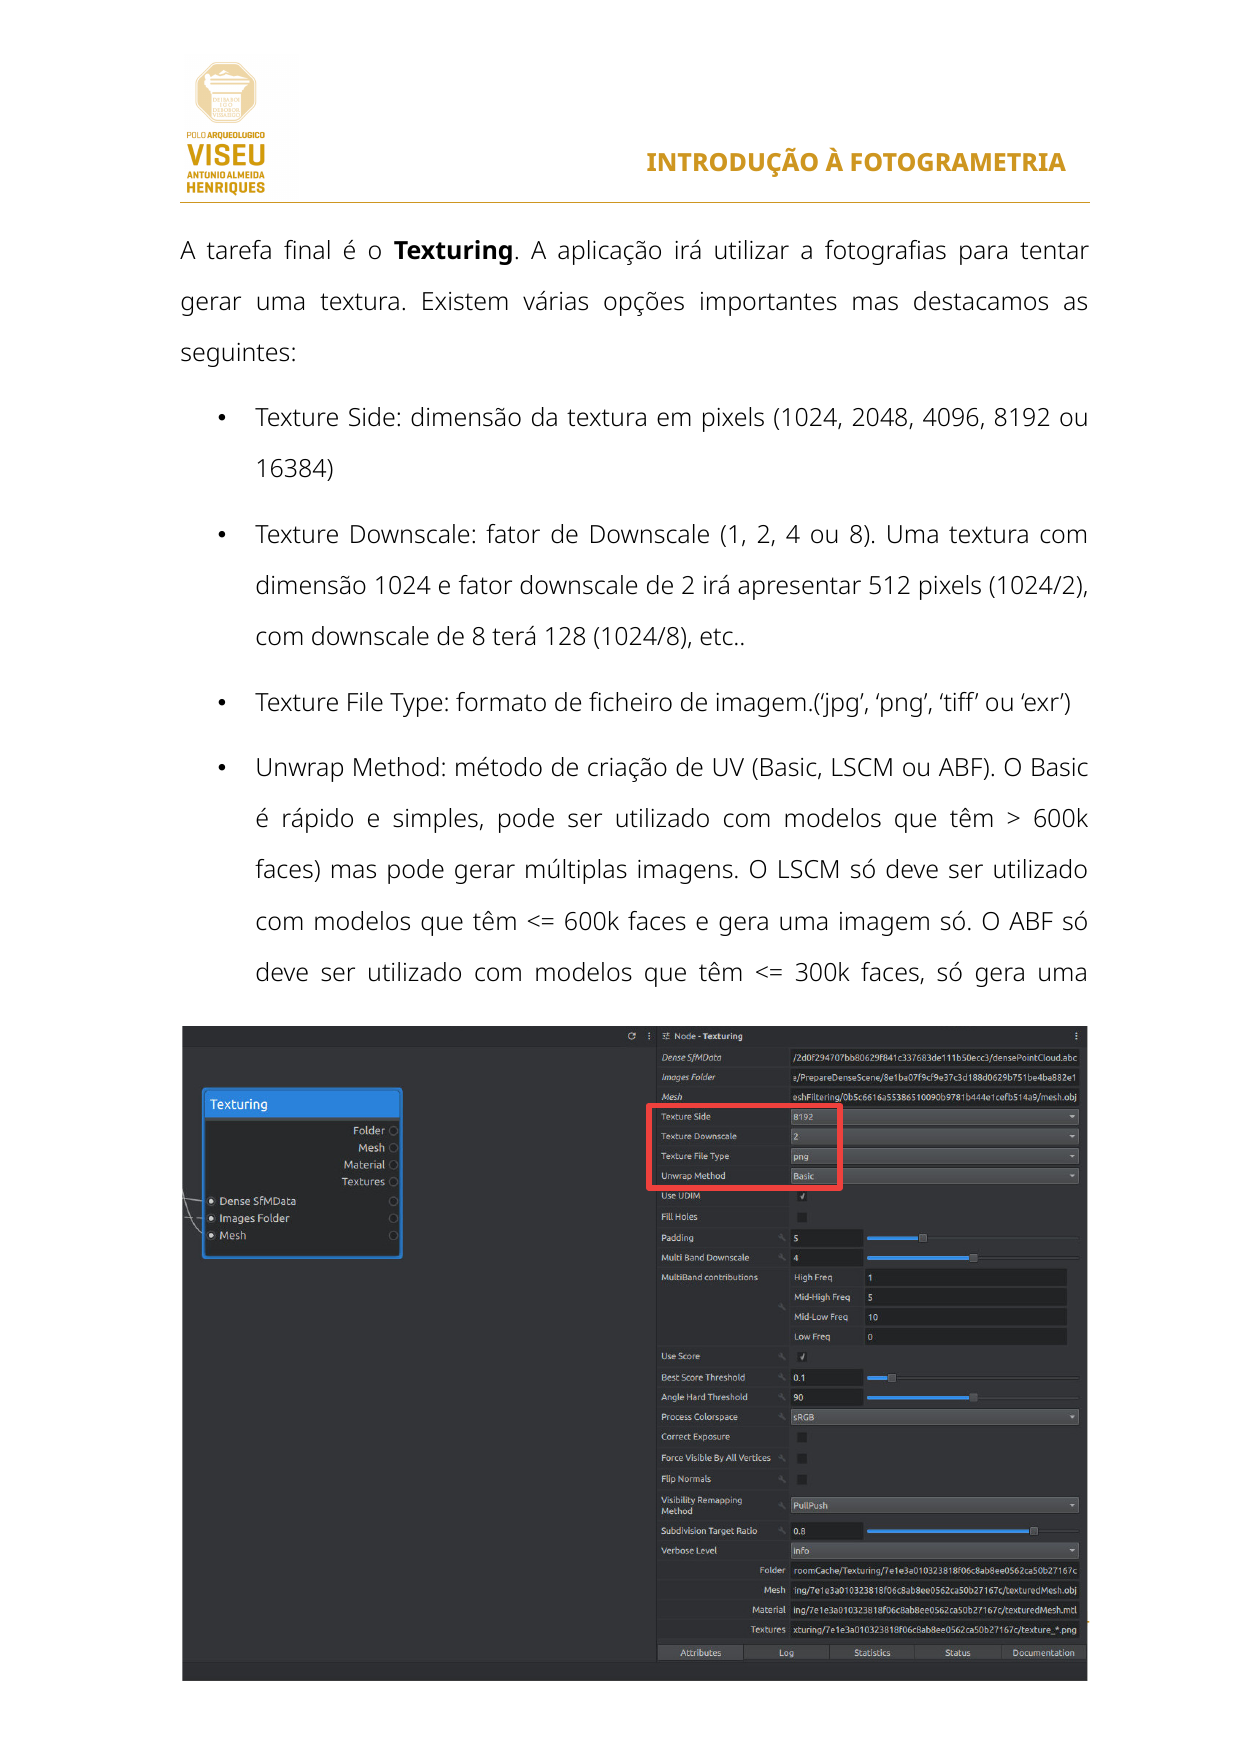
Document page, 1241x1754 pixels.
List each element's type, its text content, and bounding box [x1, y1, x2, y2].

picture [182, 1026, 1088, 1681]
list Texture File Type: formato de ficheiro de imagem.(‘jpg’, ‘png’, ‘tiff’ ou ‘exr’) [218, 684, 1090, 718]
picture [184, 54, 300, 202]
text A tarefa final é o Texturing. A aplicação irá utilizar a fotografias para tentar gerar uma textura. Existem várias opções importantes mas destacamos as seguintes: [180, 232, 1090, 368]
list Texture Side: dimensão da textura em pixels (1024, 2048, 4096, 8192 ou 16384) [218, 400, 1090, 485]
list Texture Downscale: fator de Downscale (1, 2, 4 ou 8). Uma textura com dimensão 1024 e fator downscale de 2 irá apresentar 512 pixels (1024/2), com downscale de 8 terá 128 (1024/8), etc.. [218, 517, 1090, 653]
list Unwrap Method: método de criação de UV (Basic, LSCM ou ABF). O Basic é rápido e simples, pode ser utilizado com modelos que têm > 600k faces) mas pode gerar múltiplas imagens. O LSCM só deve ser utilizado com modelos que têm <= 600k faces e gera uma imagem só. O ABF só deve ser utilizado com modelos que têm <= 300k faces, só gera uma [218, 750, 1090, 988]
